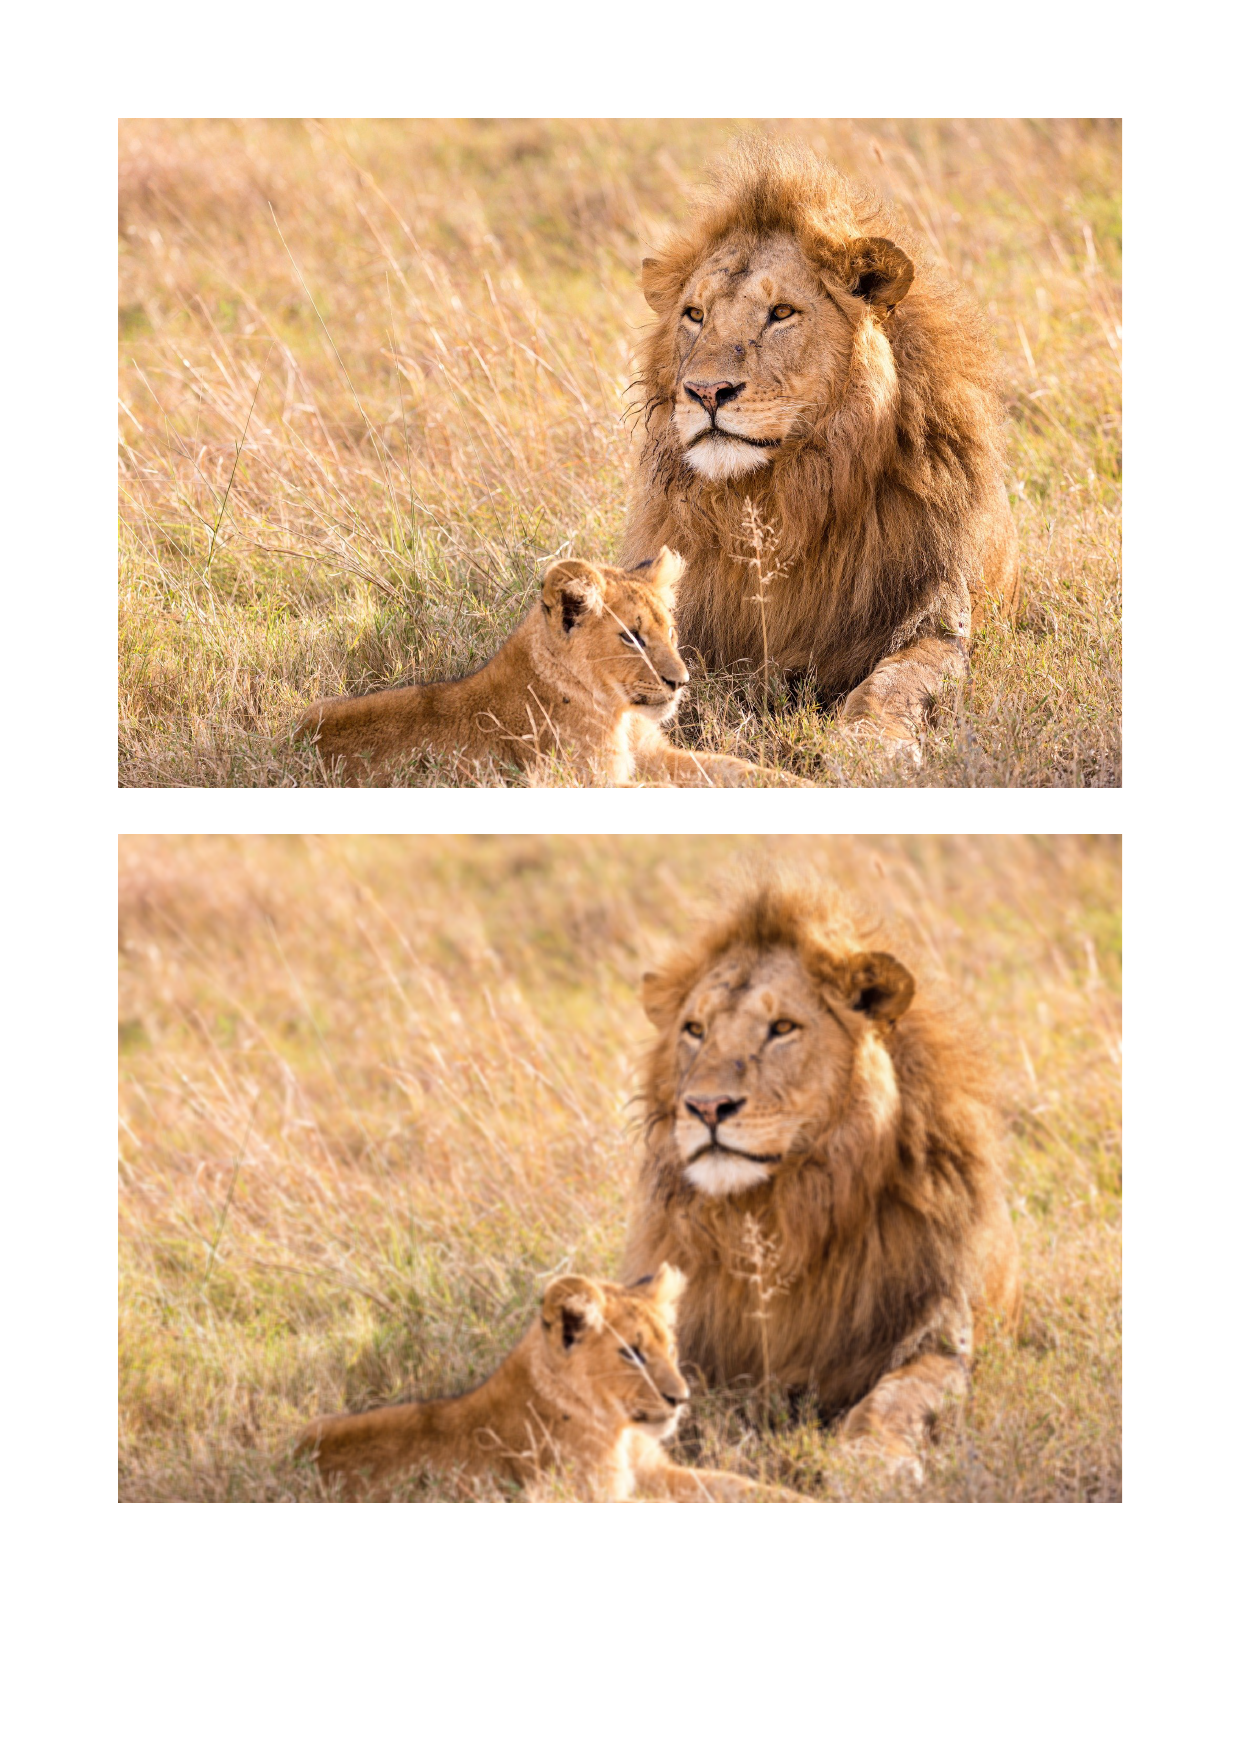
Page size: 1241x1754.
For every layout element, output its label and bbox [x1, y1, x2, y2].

picture [118, 118, 1123, 788]
picture [118, 834, 1123, 1503]
